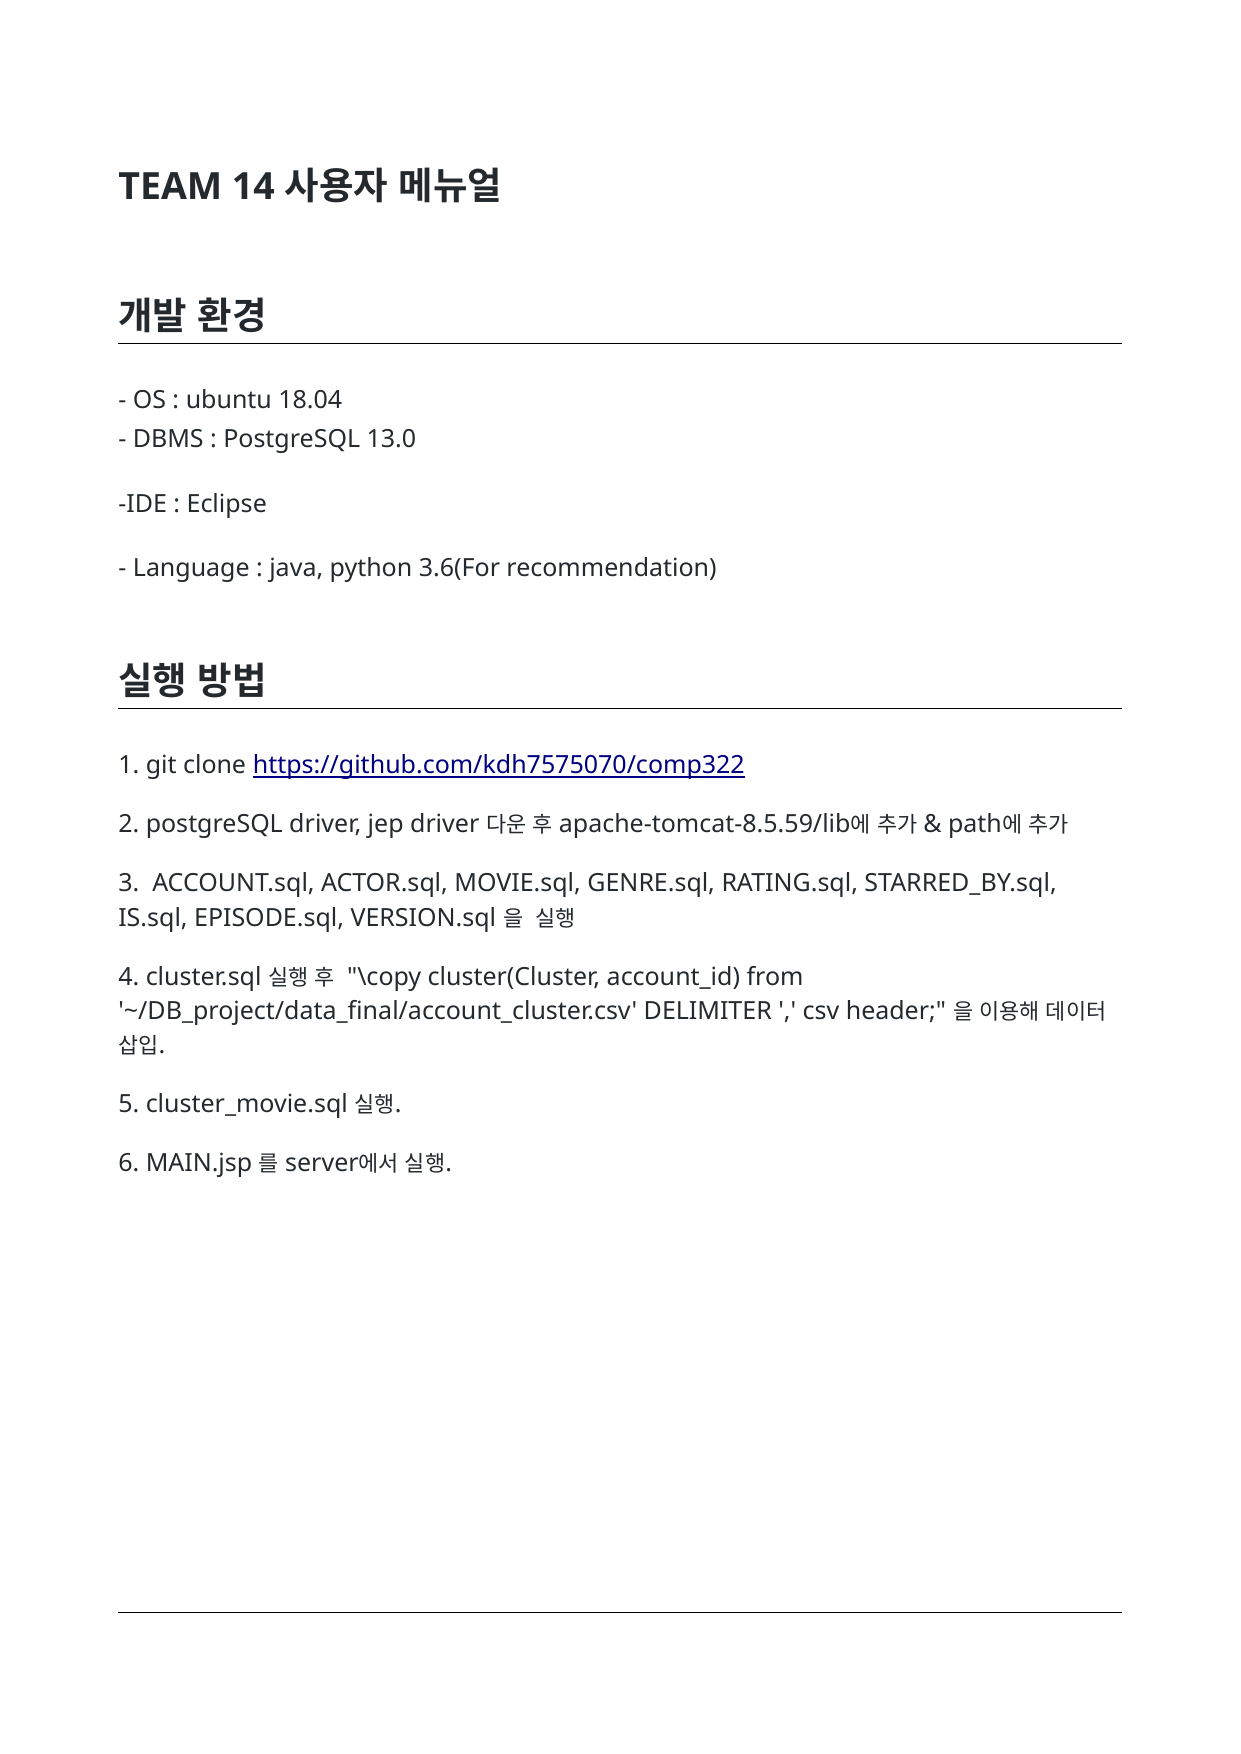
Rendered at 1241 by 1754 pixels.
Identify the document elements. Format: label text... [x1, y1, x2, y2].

subtitle TEAM 14 사용자 메뉴얼 [118, 156, 1122, 210]
text 4. cluster.sql 실행 후 "\copy cluster(Cluster, account_id) from '~/DB_project/data_final/account_cluster.csv' DELIMITER ',' csv header;" 을 이용해 데이터 삽입. [118, 958, 1122, 1060]
subtitle 개발 환경 [118, 286, 1122, 343]
text 5. cluster_movie.sql 실행. [118, 1085, 1122, 1119]
text -IDE : Eclipse [118, 485, 1122, 519]
text - Language : java, python 3.6(For recommendation) [118, 549, 1122, 583]
subtitle 실행 방법 [118, 651, 1122, 708]
text - OS : ubuntu 18.04 - DBMS : PostgreSQL 13.0 [118, 382, 1122, 455]
text 1. git clone https://github.com/kdh7575070/comp322 [118, 747, 1122, 781]
text 6. MAIN.jsp 를 server에서 실행. [118, 1144, 1122, 1178]
text 3. ACCOUNT.sql, ACTOR.sql, MOVIE.sql, GENRE.sql, RATING.sql, STARRED_BY.sql, IS.sql, EPISODE.sql, VERSION.sql 을 실행 [118, 865, 1122, 933]
text 2. postgreSQL driver, jep driver 다운 후 apache-tomcat-8.5.59/lib에 추가 & path에 추가 [118, 806, 1122, 840]
